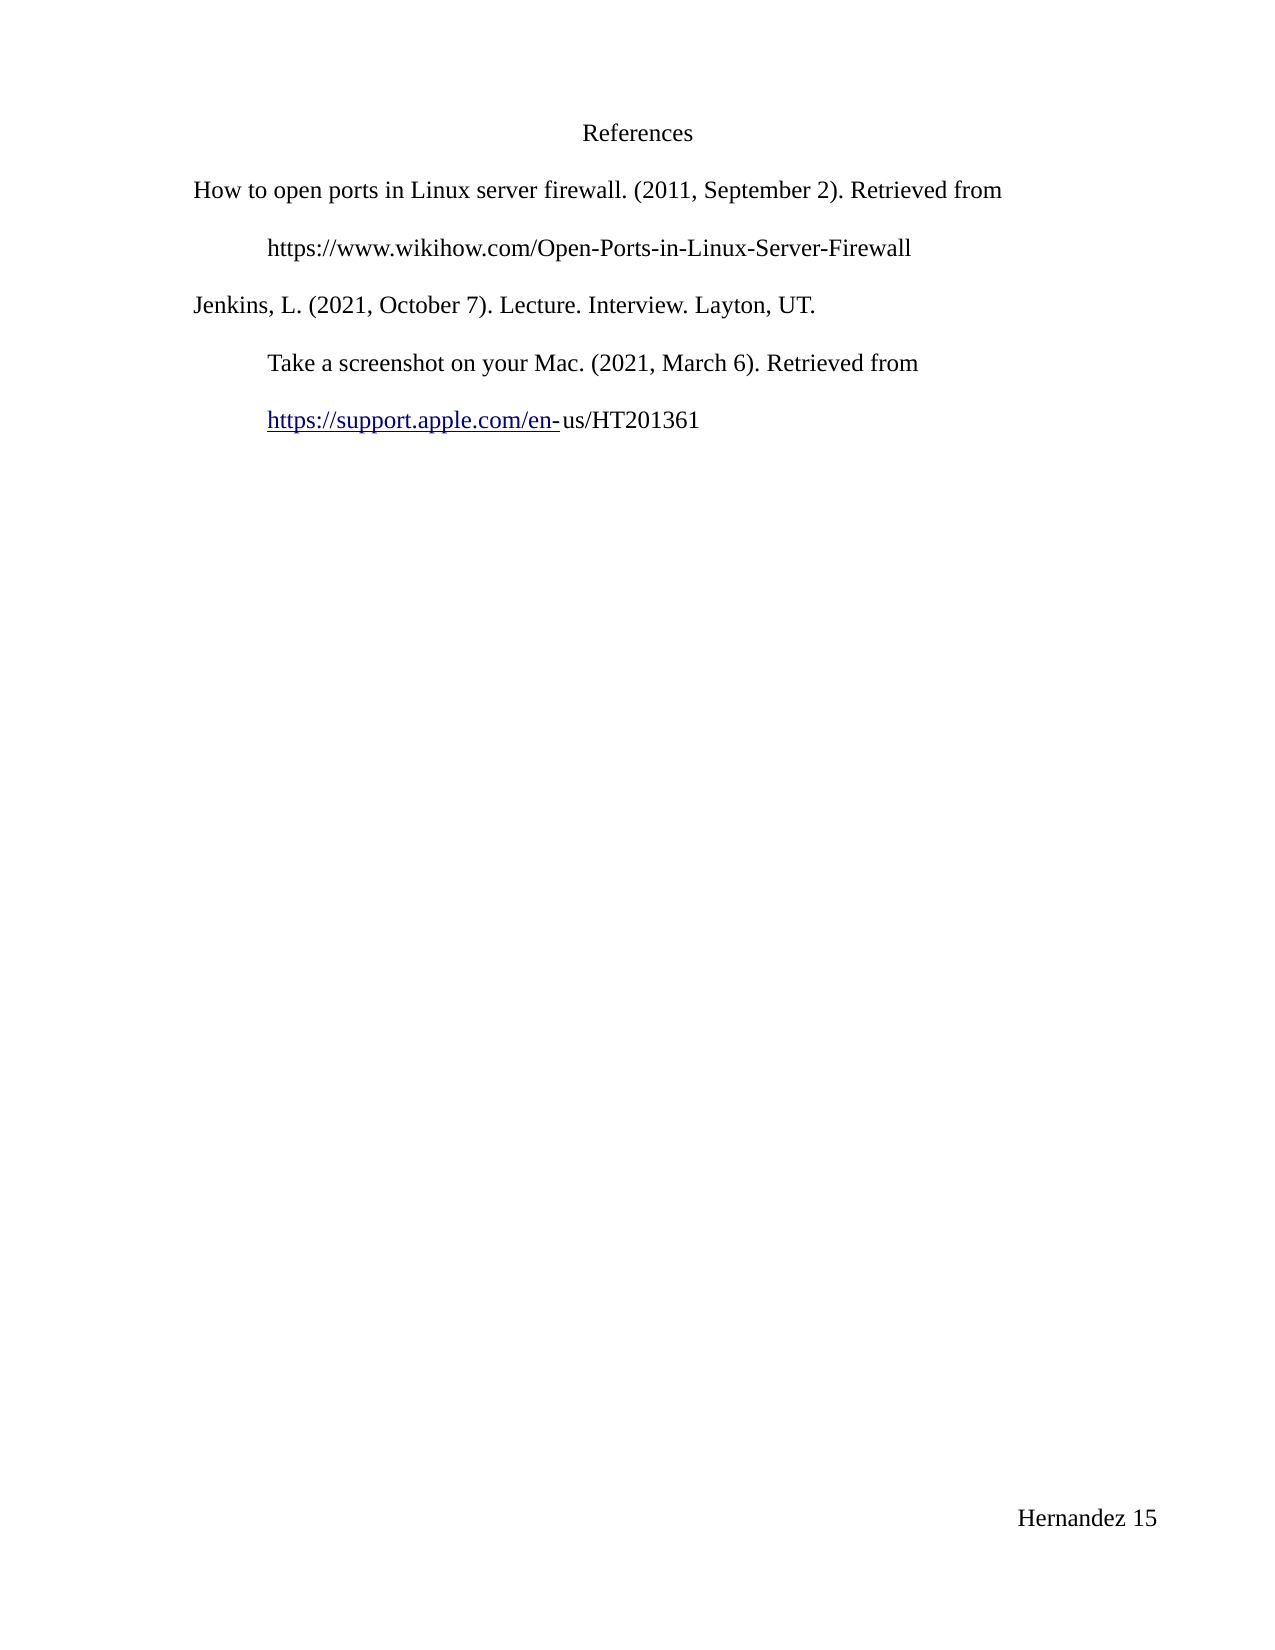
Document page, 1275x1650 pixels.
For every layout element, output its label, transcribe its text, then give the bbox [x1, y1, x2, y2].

text Take a screenshot on your Mac. (2021, March 6). Retrieved from https://support.apple.com/en- us/HT201361 [193, 348, 1149, 434]
text How to open ports in Linux server firewall. (2011, September 2). Retrieved from https://www.wikihow.com/Open-Ports-in-Linux-Server-Firewall [193, 176, 1149, 262]
text Jenkins, L. (2021, October 7). Lecture. Interview. Layton, UT. [193, 291, 1149, 319]
text References [118, 118, 1157, 147]
